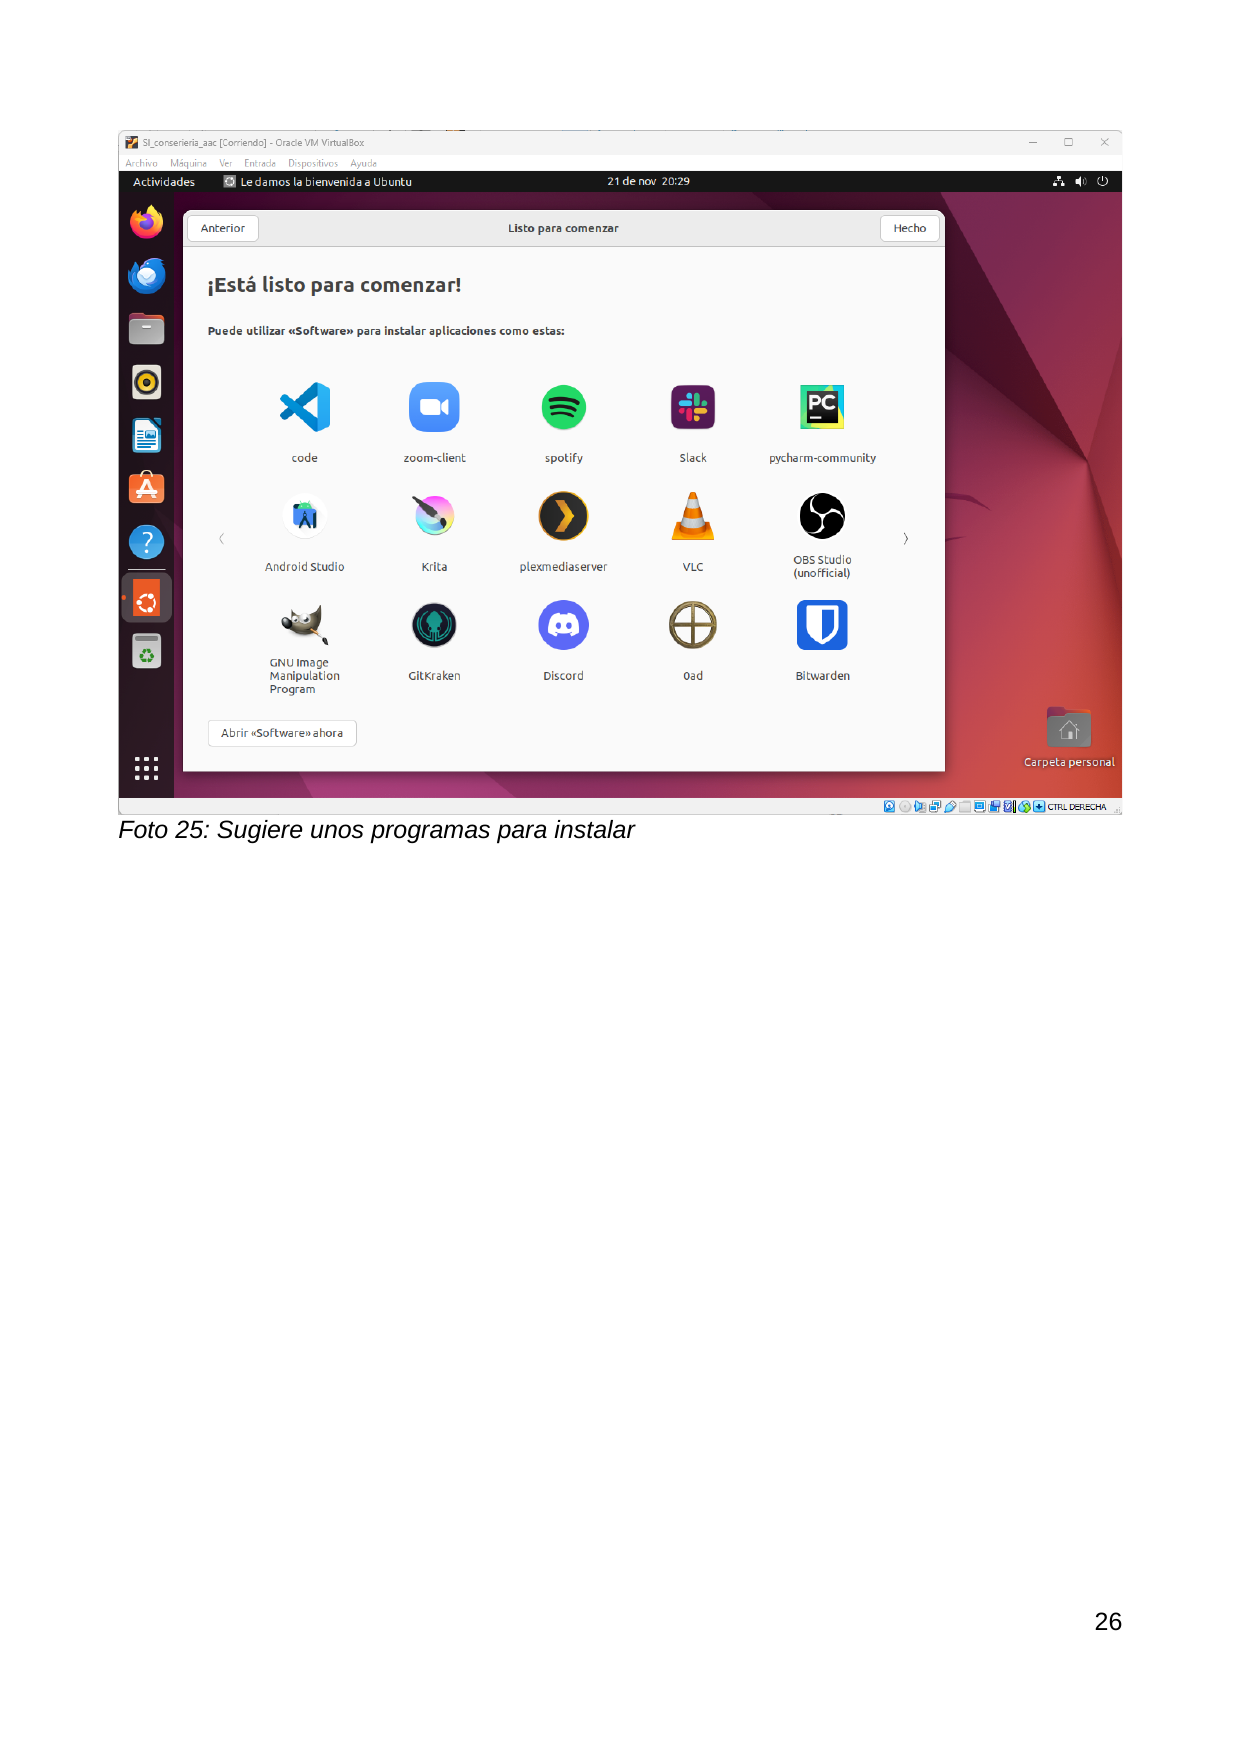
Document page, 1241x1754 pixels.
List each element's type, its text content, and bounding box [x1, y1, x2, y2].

text Foto 25: Sugiere unos programas para instalar [118, 815, 1122, 844]
picture [118, 130, 1123, 815]
